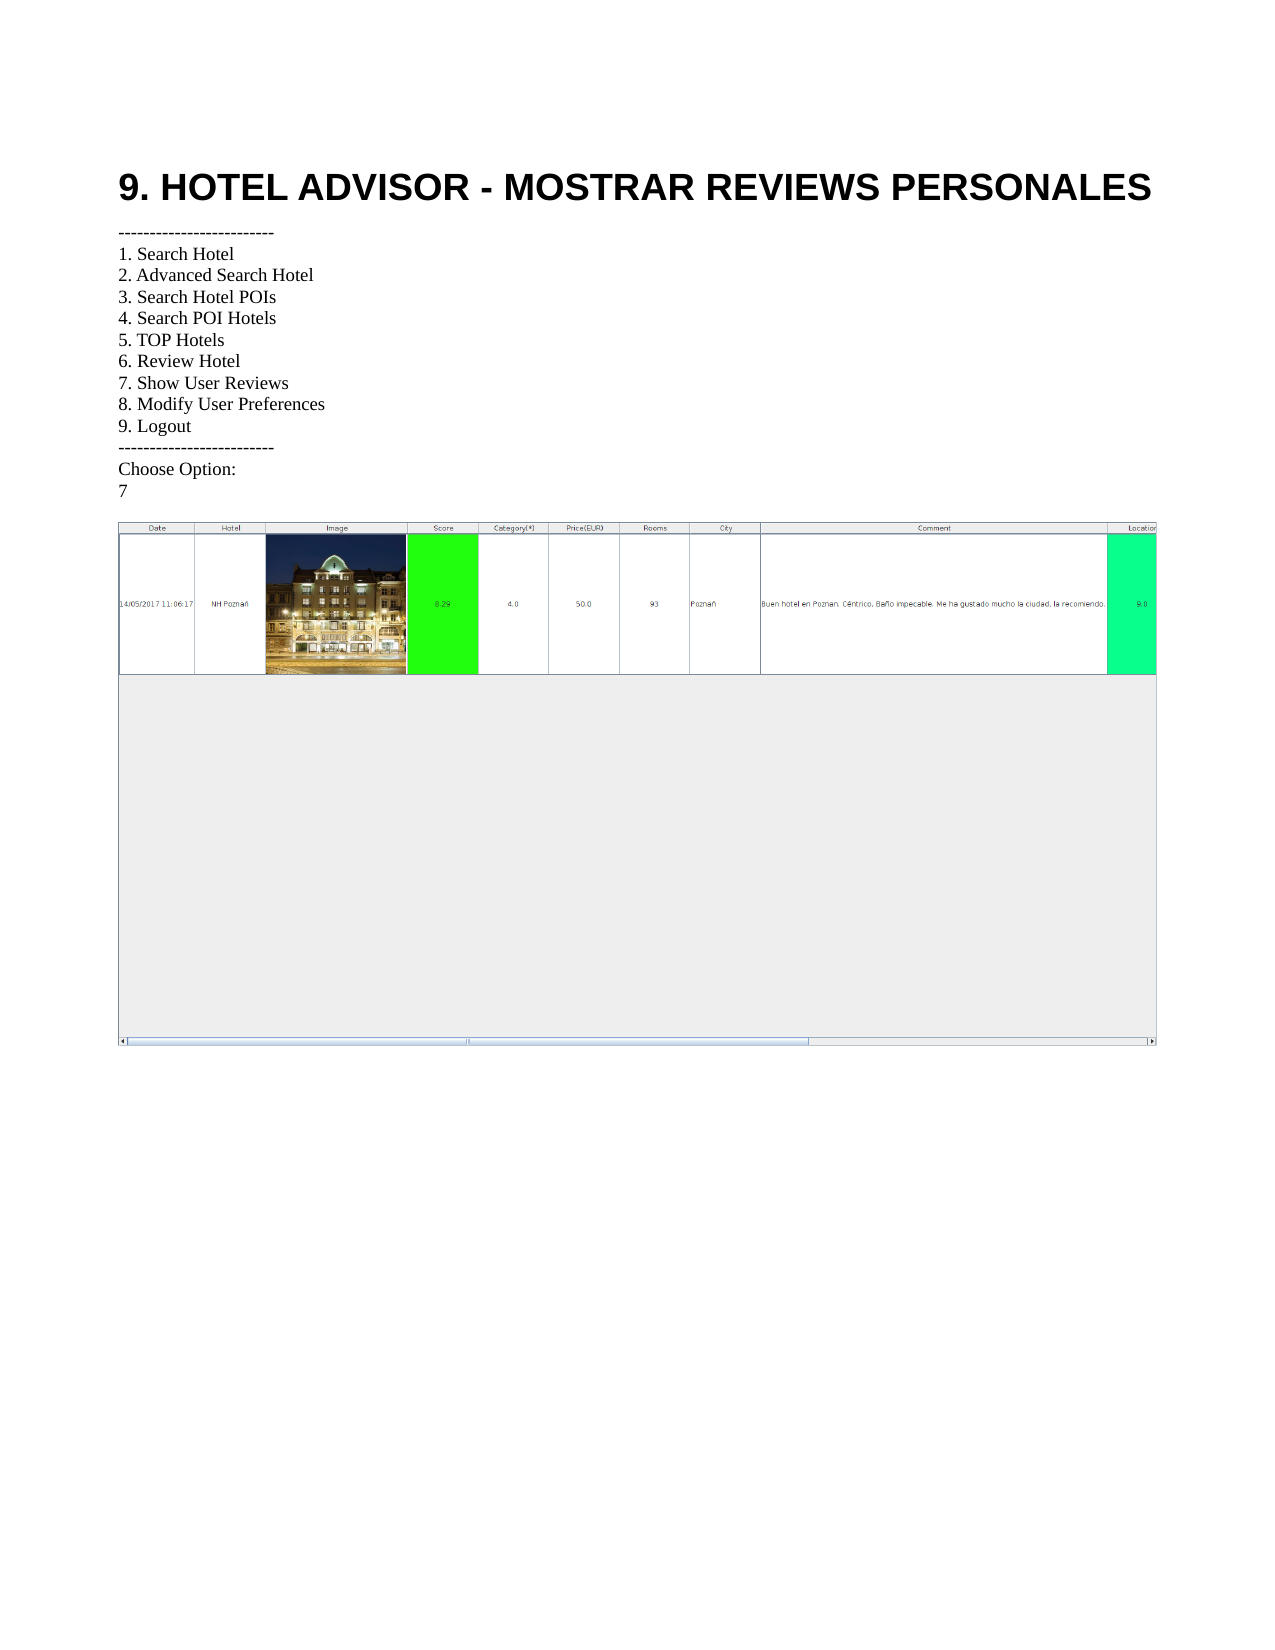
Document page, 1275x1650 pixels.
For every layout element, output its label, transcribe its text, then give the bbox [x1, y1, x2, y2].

text 4. Search POI Hotels [118, 307, 1157, 329]
text Choose Option: [118, 458, 1157, 479]
subtitle 9. HOTEL ADVISOR - MOSTRAR REVIEWS PERSONALES [118, 165, 1157, 208]
text 7 [118, 479, 1157, 501]
text 2. Advanced Search Hotel [118, 264, 1157, 286]
text 5. TOP Hotels [118, 329, 1157, 350]
text 3. Search Hotel POIs [118, 286, 1157, 307]
text 8. Modify User Preferences [118, 393, 1157, 415]
text 9. Logout [118, 415, 1157, 436]
text ------------------------- [118, 221, 1157, 242]
text 1. Search Hotel [118, 242, 1157, 264]
text 6. Review Hotel [118, 350, 1157, 372]
text 7. Show User Reviews [118, 372, 1157, 393]
text ------------------------- [118, 436, 1157, 458]
picture [118, 522, 1157, 1046]
